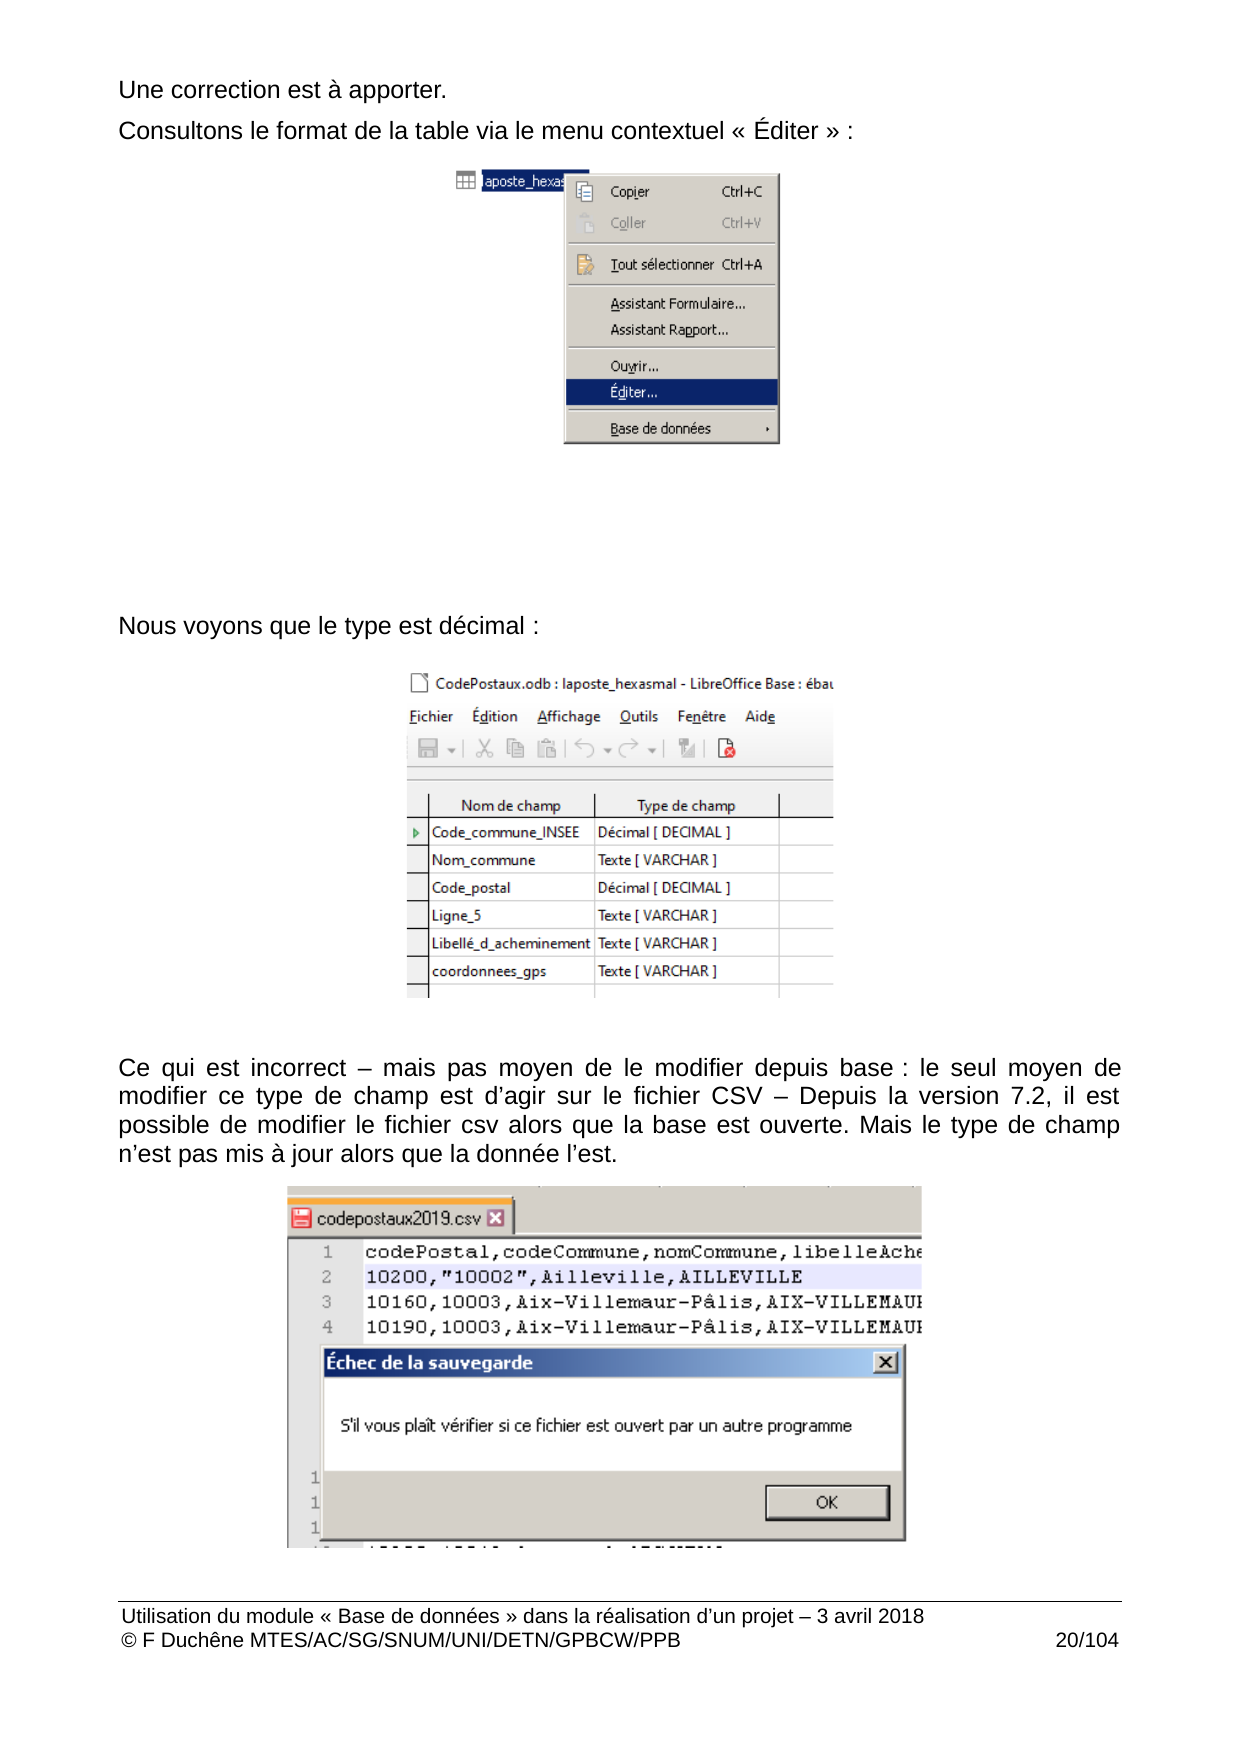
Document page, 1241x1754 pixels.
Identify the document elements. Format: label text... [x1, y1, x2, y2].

text Une correction est à apporter. [118, 75, 1122, 104]
text Consultons le format de la table via le menu contextuel « Éditer » : [118, 116, 1122, 145]
picture [287, 1186, 922, 1548]
picture [406, 672, 834, 998]
text Nous voyons que le type est décimal : [118, 611, 1122, 640]
text Ce qui est incorrect – mais pas moyen de le modifier depuis base : le seul moyen de modifier ce type de champ est d’agir sur le fichier CSV – Depuis la version 7.2, il est possible de modifier le fichier csv alors que la base est ouverte. Mais le type de champ n’est pas mis à jour alors que la donnée l’est. [118, 1052, 1122, 1167]
